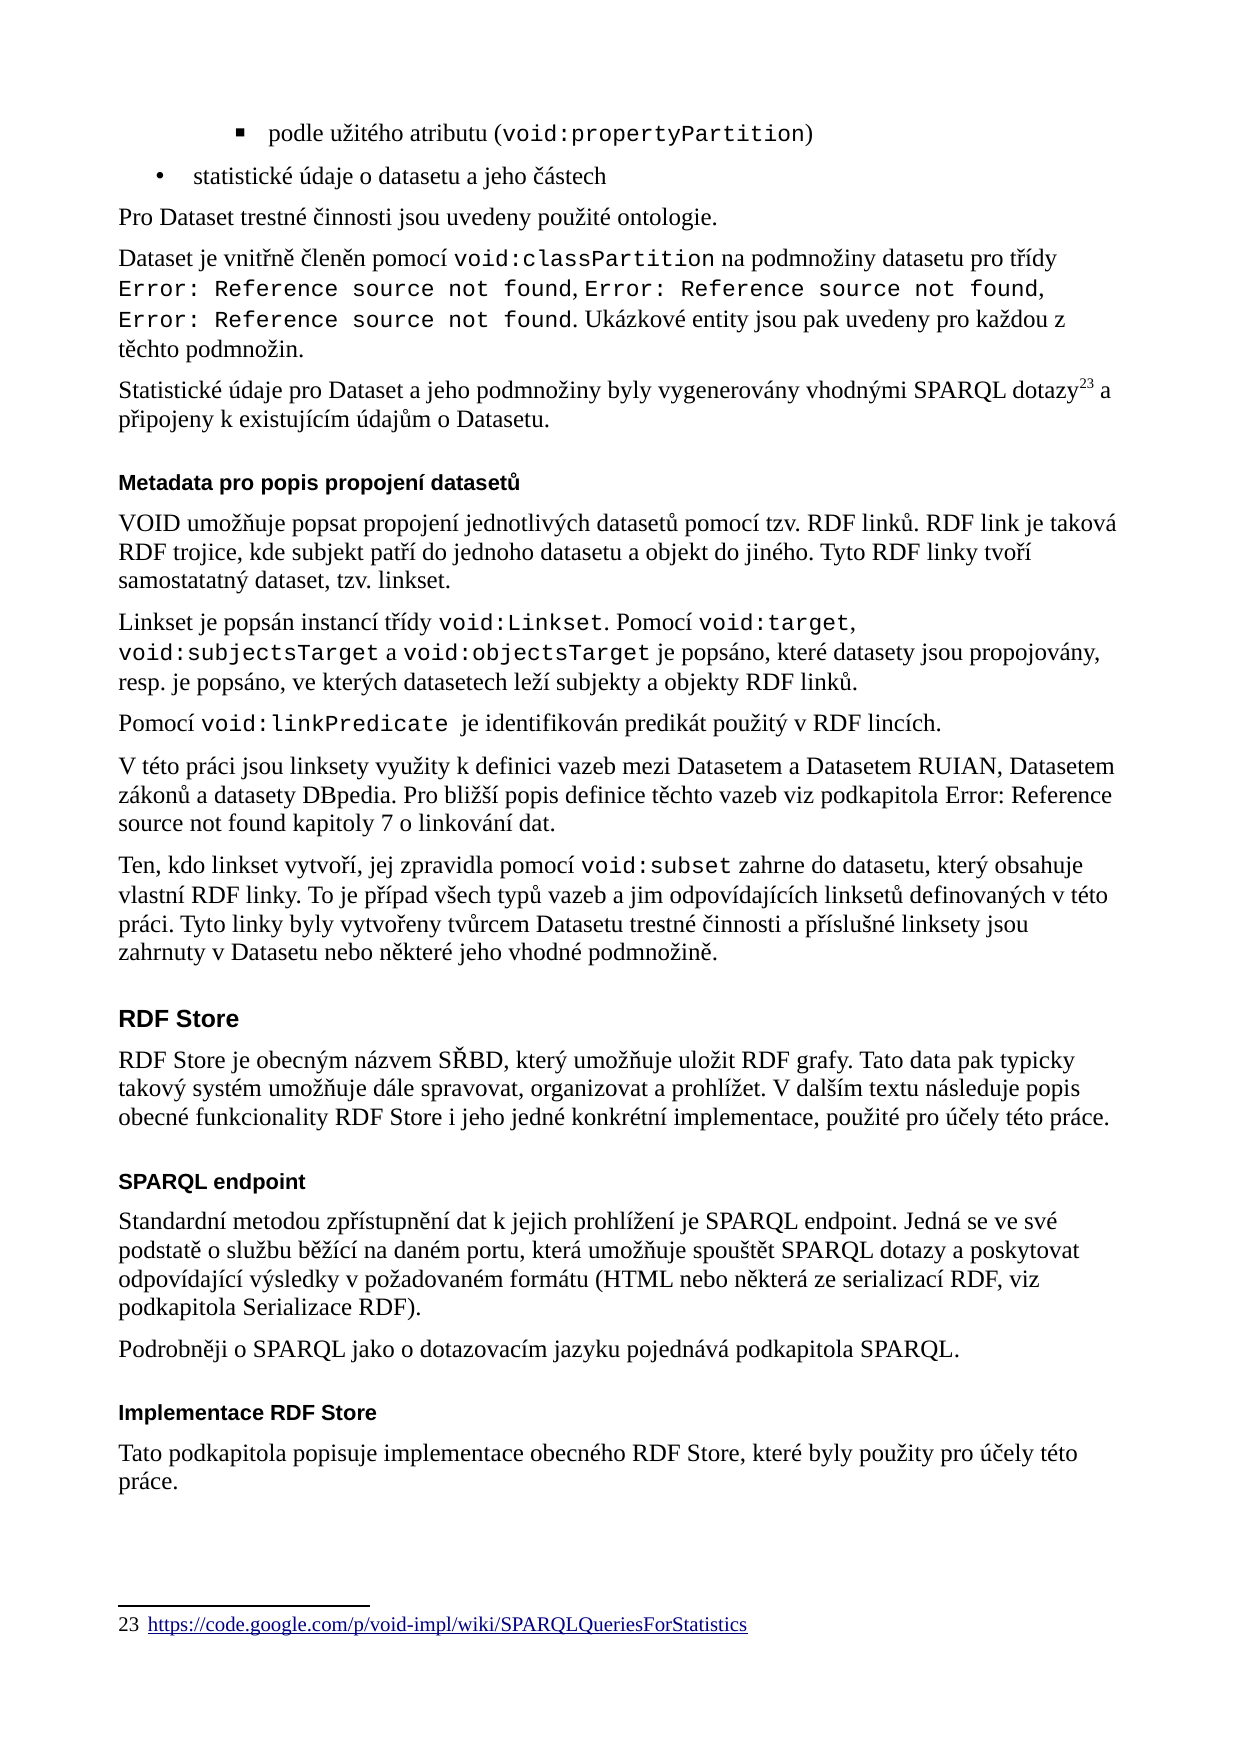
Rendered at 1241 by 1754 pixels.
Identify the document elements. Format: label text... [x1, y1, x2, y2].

subtitle Implementace RDF Store [118, 1400, 1122, 1425]
text Ten, kdo linkset vytvoří, jej zpravidla pomocí void:subset zahrne do datasetu, který obsahuje vlastní RDF linky. To je případ všech typů vazeb a jim odpovídajících linksetů definovaných v této práci. Tyto linky byly vytvořeny tvůrcem Datasetu trestné činnosti a příslušné linksety jsou zahrnuty v Datasetu nebo některé jeho vhodné podmnožině. [118, 850, 1122, 966]
subtitle SPARQL endpoint [118, 1168, 1122, 1194]
text Statistické údaje pro Dataset a jeho podmnožiny byly vygenerovány vhodnými SPARQL dotazy a připojeny k existujícím údajům o Datasetu. [118, 375, 1122, 433]
text Linkset je popsán instancí třídy void:Linkset. Pomocí void:target, void:subjectsTarget a void:objectsTarget je popsáno, které datasety jsou propojovány, resp. je popsáno, ve kterých datasetech leží subjekty a objekty RDF linků. [118, 607, 1122, 696]
list statistické údaje o datasetu a jeho částech [156, 161, 1122, 189]
text Podrobněji o SPARQL jako o dotazovacím jazyku pojednává podkapitola SPARQL. [118, 1334, 1122, 1362]
text https://code.google.com/p/void-impl/wiki/SPARQLQueriesForStatistics [118, 1612, 1122, 1636]
text V této práci jsou linksety využity k definici vazeb mezi Datasetem a Datasetem RUIAN, Datasetem zákonů a datasety DBpedia. Pro bližší popis definice těchto vazeb viz podkapitola Chyba: zdroj odkazu nenalezen kapitoly 7 o linkování dat. [118, 751, 1122, 837]
subtitle RDF Store [118, 1004, 1122, 1032]
text Dataset je vnitřně členěn pomocí void:classPartition na podmnožiny datasetu pro třídy Chyba: zdroj odkazu nenalezen, Chyba: zdroj odkazu nenalezen, Chyba: zdroj odkazu nenalezen. Ukázkové entity jsou pak uvedeny pro každou z těchto podmnožin. [118, 243, 1122, 363]
text RDF Store je obecným názvem SŘBD, který umožňuje uložit RDF grafy. Tato data pak typicky takový systém umožňuje dále spravovat, organizovat a prohlížet. V dalším textu následuje popis obecné funkcionality RDF Store i jeho jedné konkrétní implementace, použité pro účely této práce. [118, 1045, 1122, 1131]
subtitle Metadata pro popis propojení datasetů [118, 470, 1122, 495]
text VOID umožňuje popsat propojení jednotlivých datasetů pomocí tzv. RDF linků. RDF link je taková RDF trojice, kde subjekt patří do jednoho datasetu a objekt do jiného. Tyto RDF linky tvoří samostatatný dataset, tzv. linkset. [118, 508, 1122, 594]
list podle užitého atributu (void:propertyPartition) [231, 118, 1122, 148]
text Pro Dataset trestné činnosti jsou uvedeny použité ontologie. [118, 202, 1122, 231]
text Standardní metodou zpřístupnění dat k jejich prohlížení je SPARQL endpoint. Jedná se ve své podstatě o službu běžící na daném portu, která umožňuje spouštět SPARQL dotazy a poskytovat odpovídající výsledky v požadovaném formátu (HTML nebo některá ze serializací RDF, viz podkapitola Serializace RDF). [118, 1206, 1122, 1321]
text Pomocí void:linkPredicate je identifikován predikát použitý v RDF lincích. [118, 708, 1122, 738]
text Tato podkapitola popisuje implementace obecného RDF Store, které byly použity pro účely této práce. [118, 1438, 1122, 1495]
